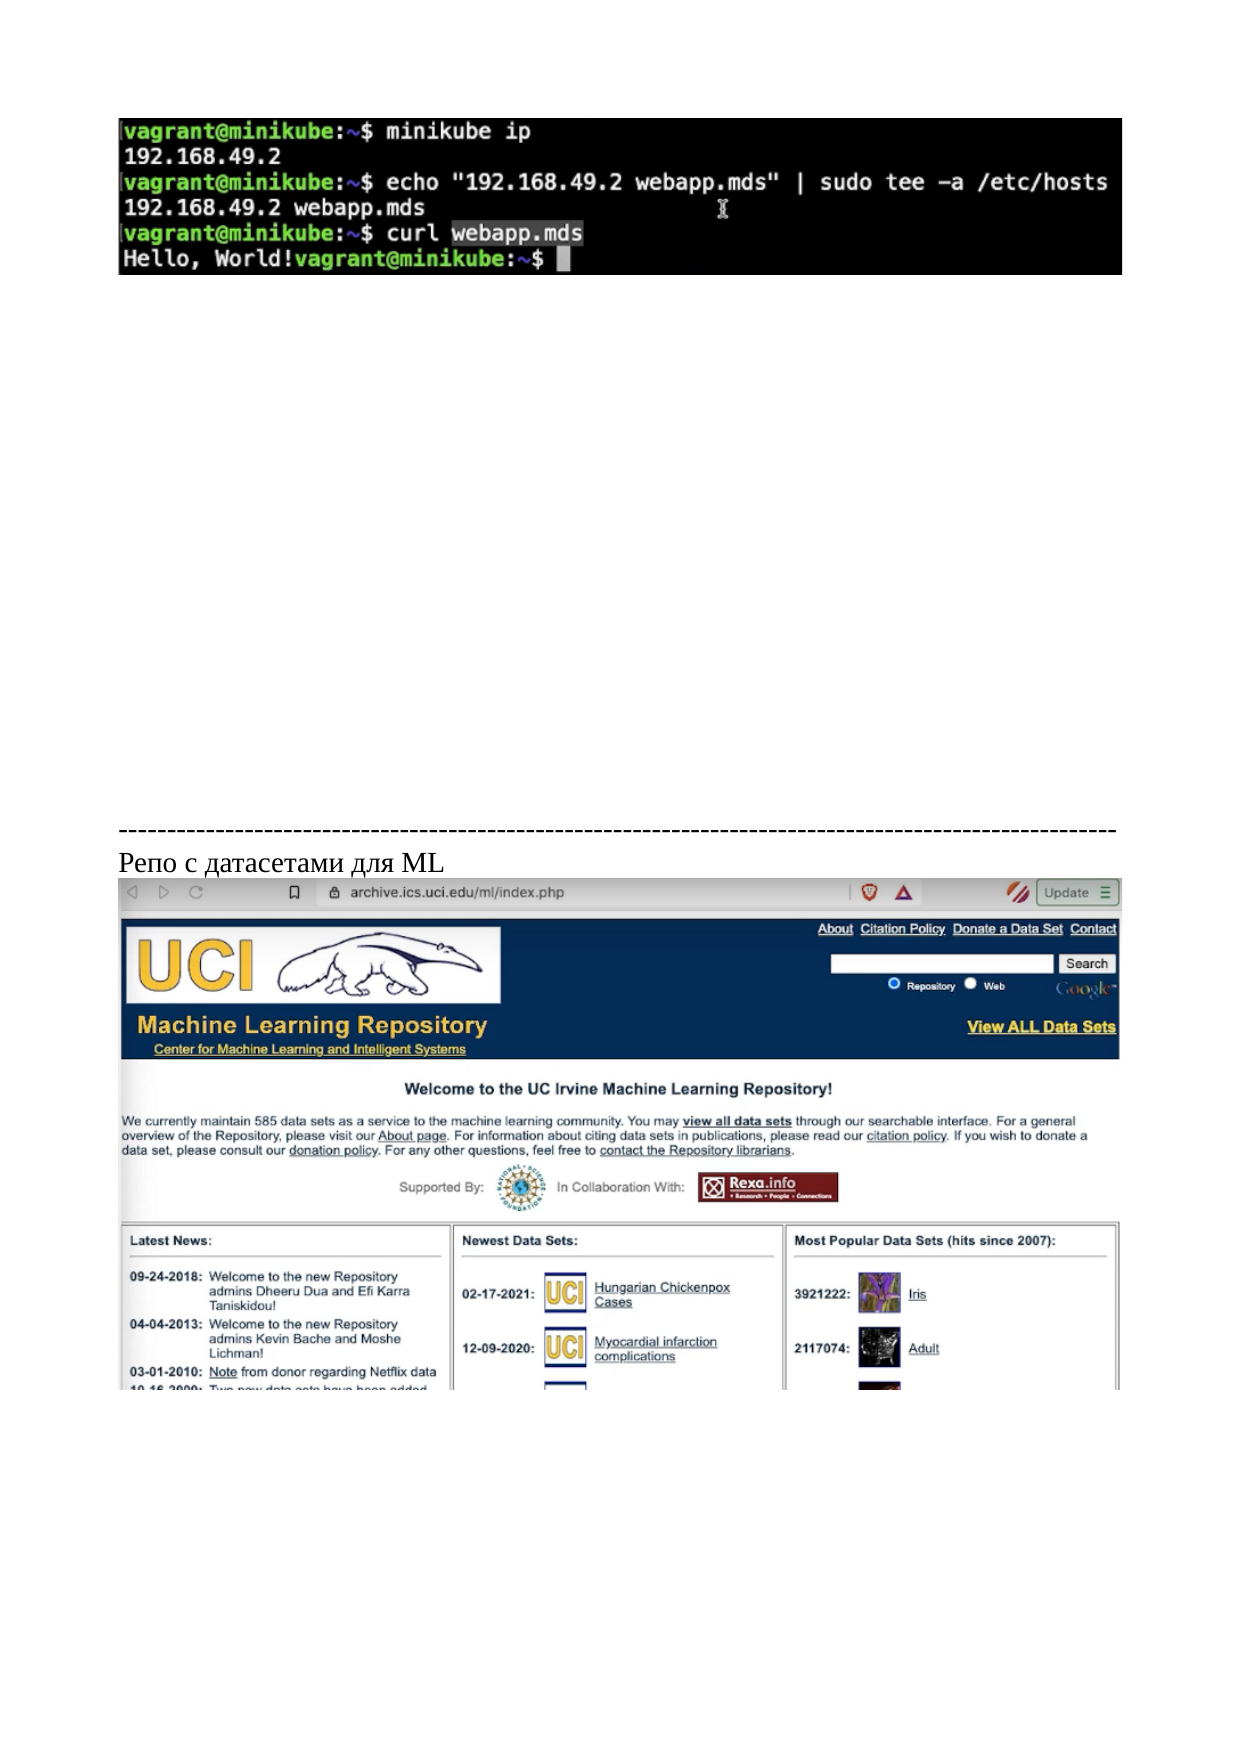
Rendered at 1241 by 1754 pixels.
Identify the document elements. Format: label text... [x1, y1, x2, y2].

text ------------------------------------------------------------------------------------------------------- [118, 811, 1122, 845]
picture [118, 878, 1123, 1390]
text Репо с датасетами для ML [118, 845, 1122, 878]
picture [118, 118, 1123, 275]
